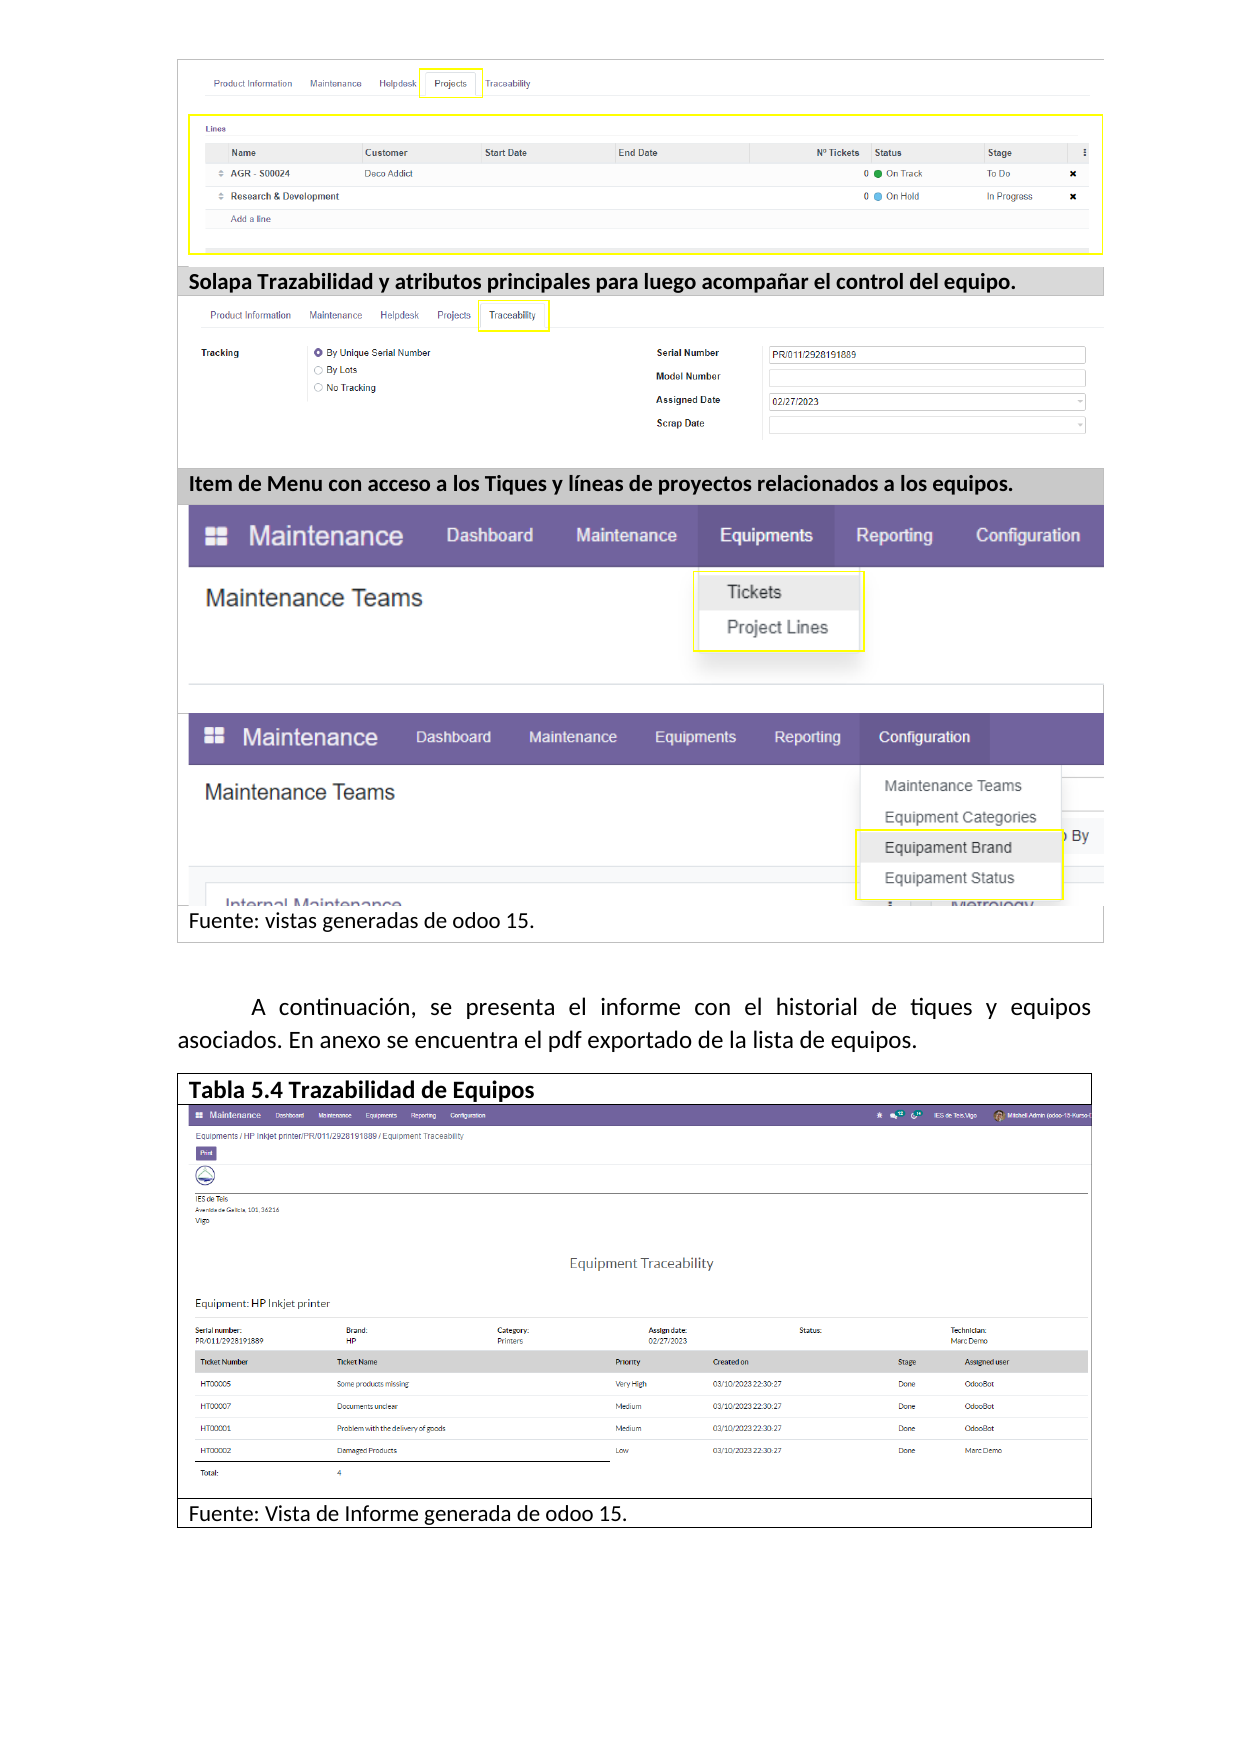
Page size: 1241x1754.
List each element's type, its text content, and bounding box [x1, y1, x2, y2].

text A continuación, se presenta el informe con el historial de tiques y equipos asociados. En anexo se encuentra el pdf exportado de la lista de equipos. [177, 992, 1093, 1054]
table_cell Solapa Trazabilidad y atributos principales para luego acompañar el control del equipo. [178, 267, 1103, 295]
table_cell [178, 296, 188, 468]
table_cell [178, 1105, 188, 1498]
table_cell Fuente: vistas generadas de odoo 15. [178, 906, 1103, 942]
table_cell [178, 60, 188, 266]
table_cell Item de Menu con acceso a los Tiques y líneas de proyectos relacionados a los equipos. [178, 469, 1103, 504]
table_cell Fuente: Vista de Informe generada de odoo 15. [178, 1499, 1091, 1527]
table_header Tabla 5.4 Trazabilidad de Equipos [178, 1074, 1091, 1104]
table_cell [178, 714, 188, 905]
table_cell [178, 505, 1103, 713]
